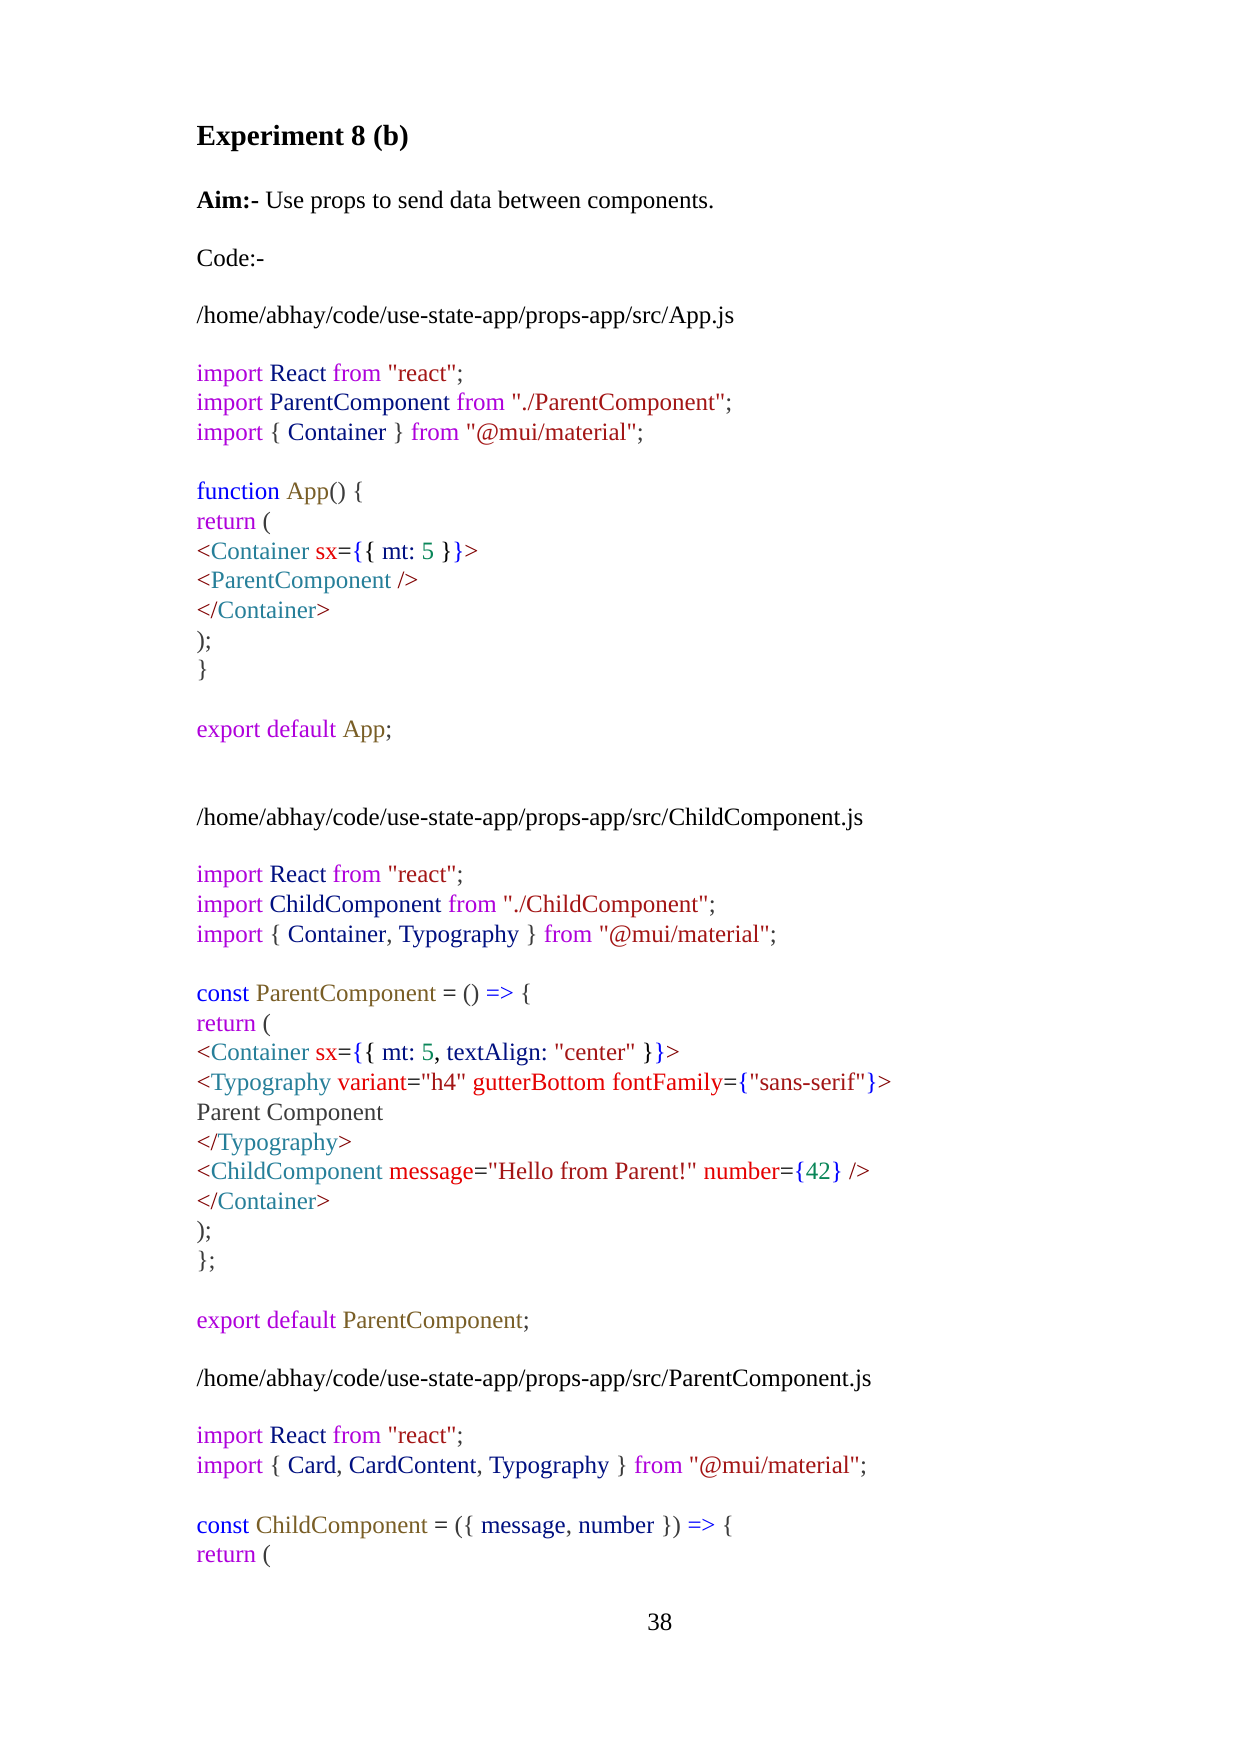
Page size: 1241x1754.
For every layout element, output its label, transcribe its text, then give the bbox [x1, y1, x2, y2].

text /home/abhay/code/use-state-app/props-app/src/ParentComponent.js [196, 1363, 1122, 1392]
text </Container> [196, 594, 1122, 624]
text const ParentComponent = () => { [196, 977, 1122, 1007]
text /home/abhay/code/use-state-app/props-app/src/ChildComponent.js [196, 802, 1122, 831]
text import { Container, Typography } from "@mui/material"; [196, 918, 1122, 947]
text import { Card, CardContent, Typography } from "@mui/material"; [196, 1449, 1122, 1479]
text Experiment 8 (b) [196, 118, 1122, 152]
text return ( [196, 1538, 1122, 1568]
text ); [196, 624, 1122, 654]
text } [196, 654, 1122, 683]
text </Container> [196, 1185, 1122, 1215]
text const ChildComponent = ({ message, number }) => { [196, 1509, 1122, 1538]
text import ChildComponent from "./ChildComponent"; [196, 888, 1122, 918]
text import React from "react"; [196, 859, 1122, 888]
text import { Container } from "@mui/material"; [196, 416, 1122, 446]
text import React from "react"; [196, 358, 1122, 386]
text export default App; [196, 713, 1122, 743]
text }; [196, 1244, 1122, 1274]
text <Container sx={{ mt: 5, textAlign: "center" }}> [196, 1037, 1122, 1066]
text function App() { [196, 476, 1122, 505]
text /home/abhay/code/use-state-app/props-app/src/App.js [196, 300, 1122, 329]
text </Typography> [196, 1126, 1122, 1155]
text Code:- [196, 243, 1122, 271]
text return ( [196, 505, 1122, 535]
text export default ParentComponent; [196, 1304, 1122, 1333]
text import React from "react"; [196, 1421, 1122, 1449]
text import ParentComponent from "./ParentComponent"; [196, 386, 1122, 416]
text return ( [196, 1007, 1122, 1037]
text Parent Component [196, 1096, 1122, 1126]
text <Typography variant="h4" gutterBottom fontFamily={"sans-serif"}> [196, 1066, 1122, 1096]
text Aim:- Use props to send data between components. [196, 185, 1122, 214]
text <ParentComponent /> [196, 564, 1122, 594]
text <ChildComponent message="Hello from Parent!" number={42} /> [196, 1155, 1122, 1185]
text ); [196, 1215, 1122, 1244]
text <Container sx={{ mt: 5 }}> [196, 535, 1122, 564]
